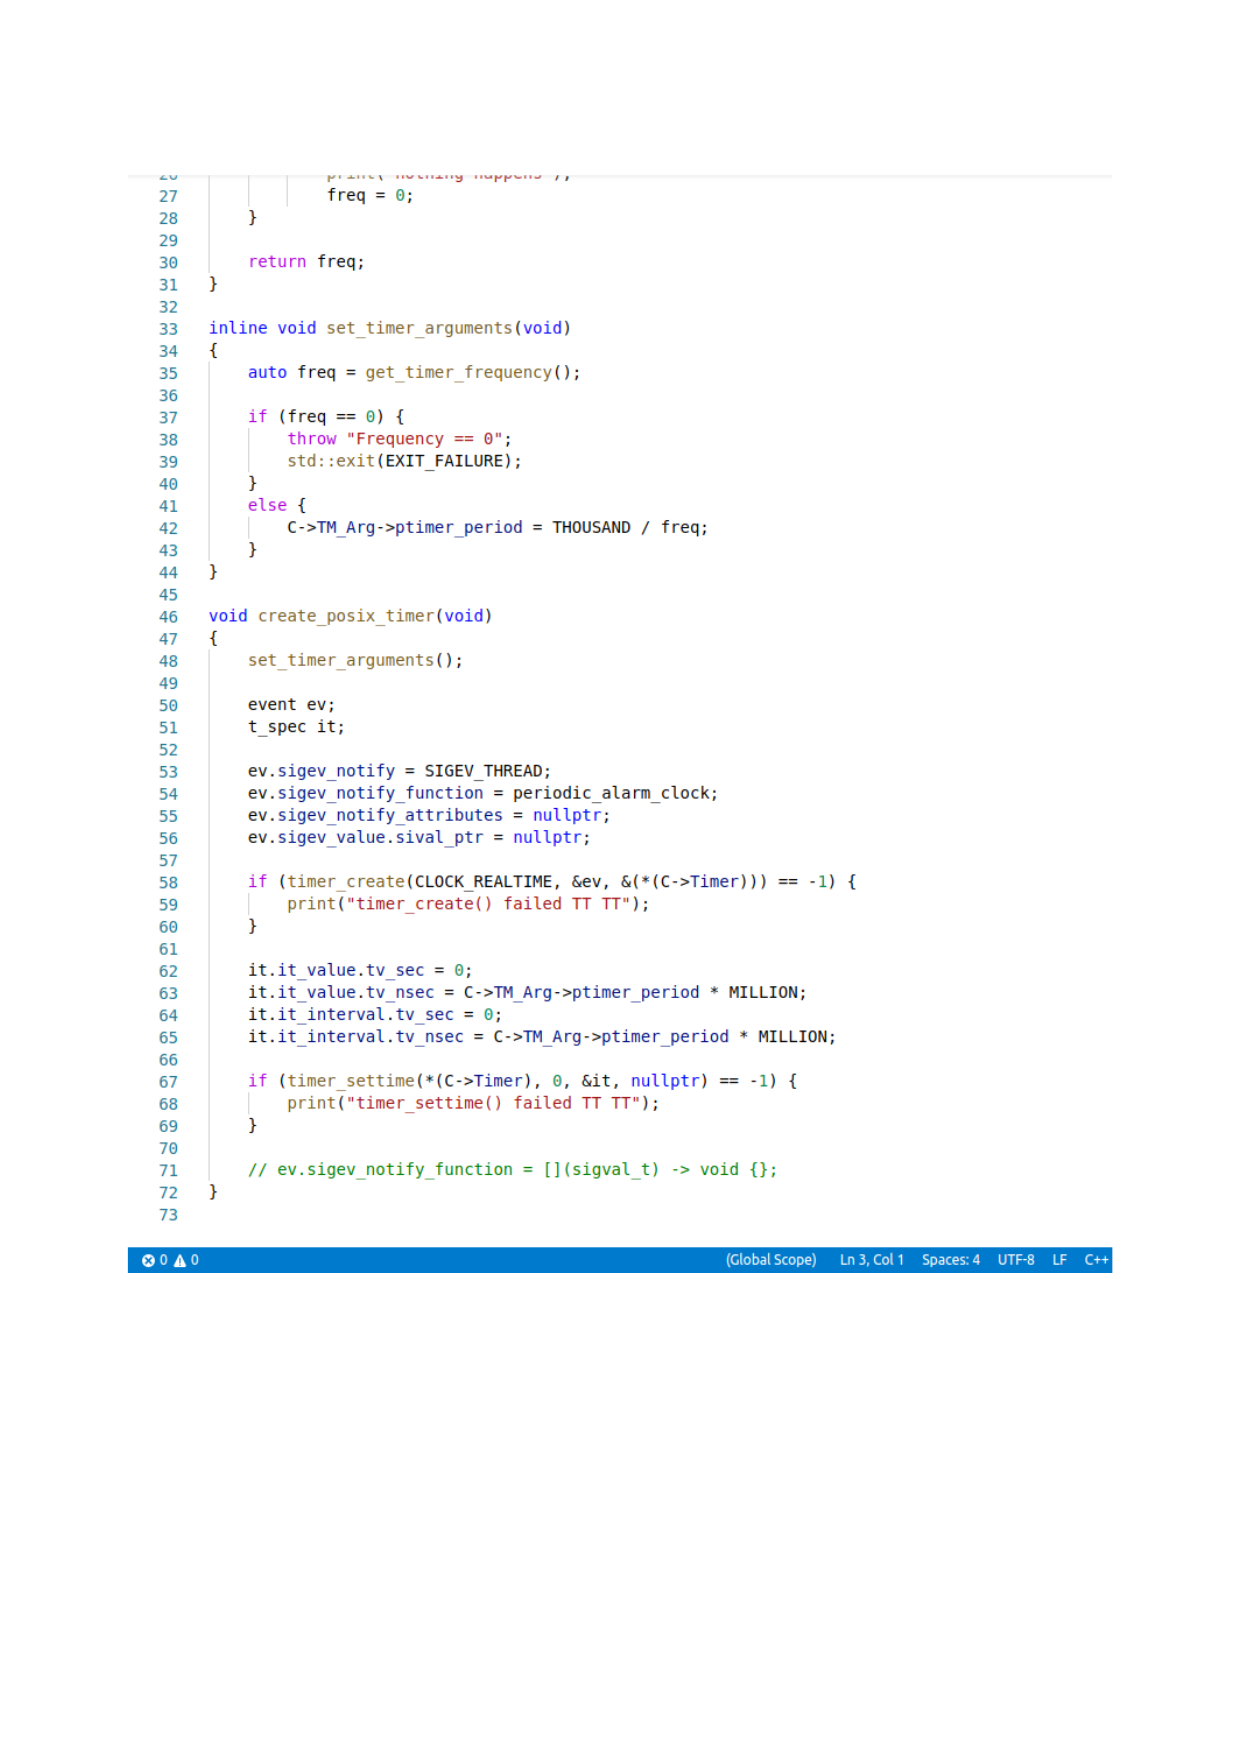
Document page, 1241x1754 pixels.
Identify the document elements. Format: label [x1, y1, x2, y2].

picture [127, 175, 1113, 1273]
